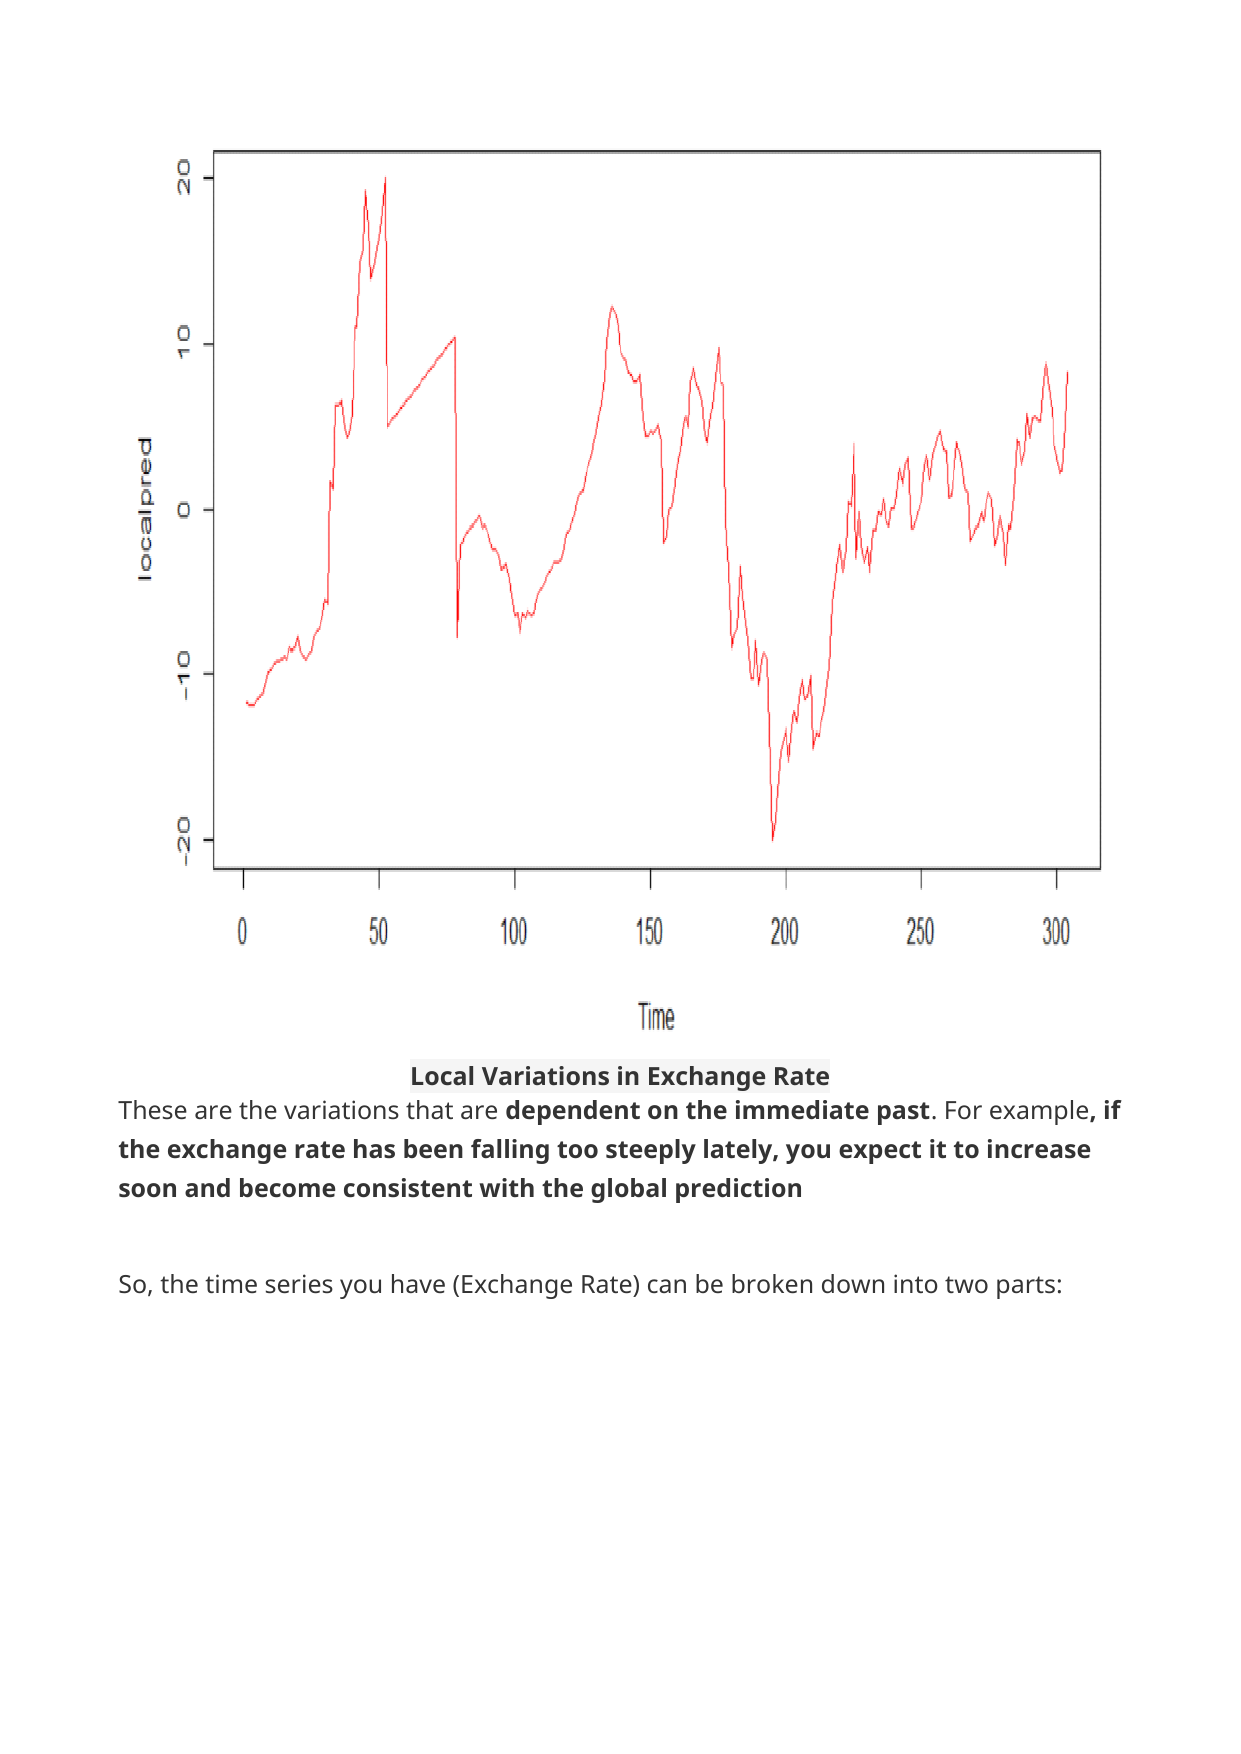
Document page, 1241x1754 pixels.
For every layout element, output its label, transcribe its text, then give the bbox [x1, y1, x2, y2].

text These are the variations that are dependent on the immediate past. For example, if the exchange rate has been falling too steeply lately, you expect it to increase soon and become consistent with the global prediction [118, 1093, 1122, 1205]
text Local Variations in Exchange Rate [118, 1059, 1122, 1093]
text So, the time series you have (Exchange Rate) can be broken down into two parts: [118, 1266, 1122, 1300]
